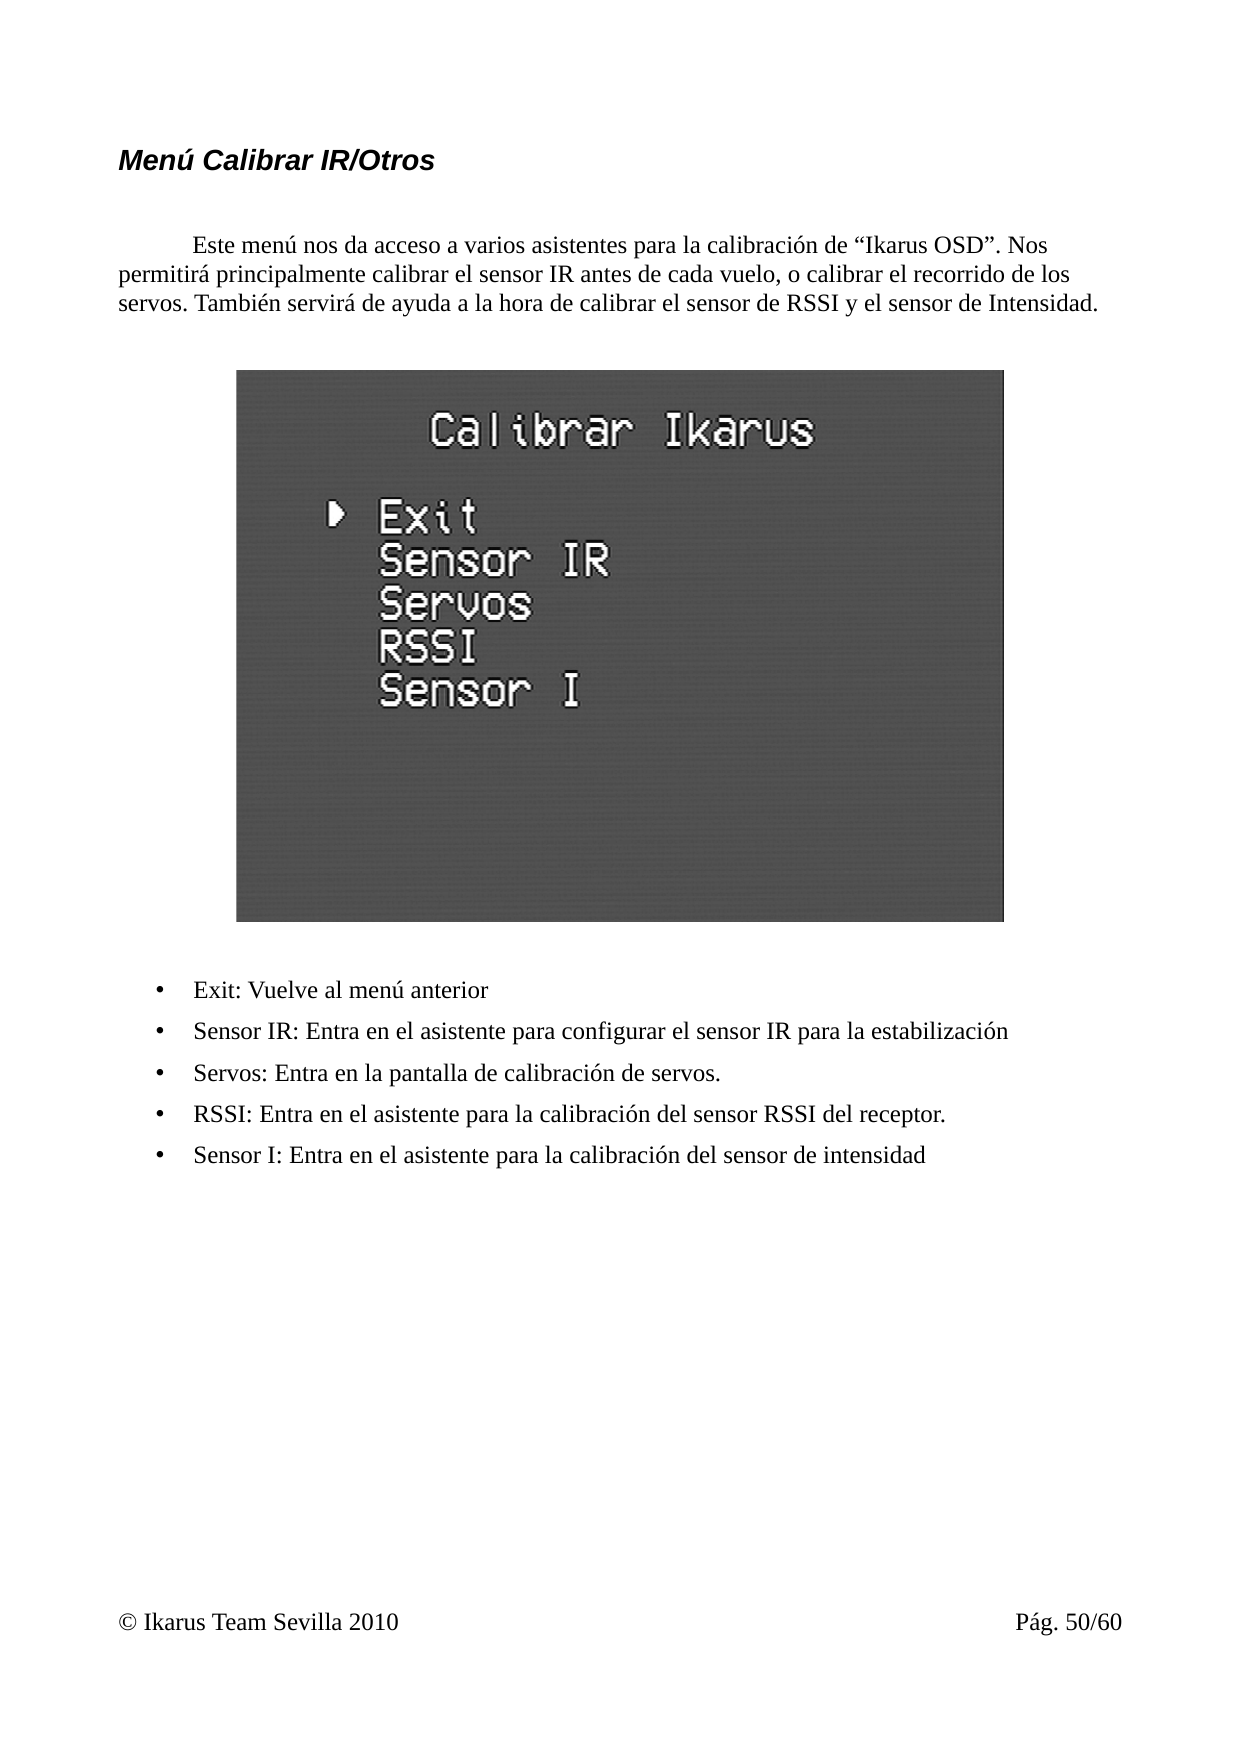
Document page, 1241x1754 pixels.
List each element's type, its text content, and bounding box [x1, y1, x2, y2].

list RSSI: Entra en el asistente para la calibración del sensor RSSI del receptor. [156, 1099, 1122, 1128]
list Sensor I: Entra en el asistente para la calibración del sensor de intensidad [156, 1140, 1122, 1169]
list Exit: Vuelve al menú anterior [156, 975, 1122, 1004]
list Servos: Entra en la pantalla de calibración de servos. [156, 1058, 1122, 1086]
text Este menú nos da acceso a varios asistentes para la calibración de “Ikarus OSD”. Nos permitirá principalmente calibrar el sensor IR antes de cada vuelo, o calibrar el recorrido de los servos. También servirá de ayuda a la hora de calibrar el sensor de RSSI y el sensor de Intensidad. [118, 230, 1122, 317]
subtitle Menú Calibrar IR/Otros [118, 143, 1122, 177]
list Sensor IR: Entra en el asistente para configurar el sensor IR para la estabilización [156, 1016, 1122, 1045]
picture [236, 370, 1004, 922]
